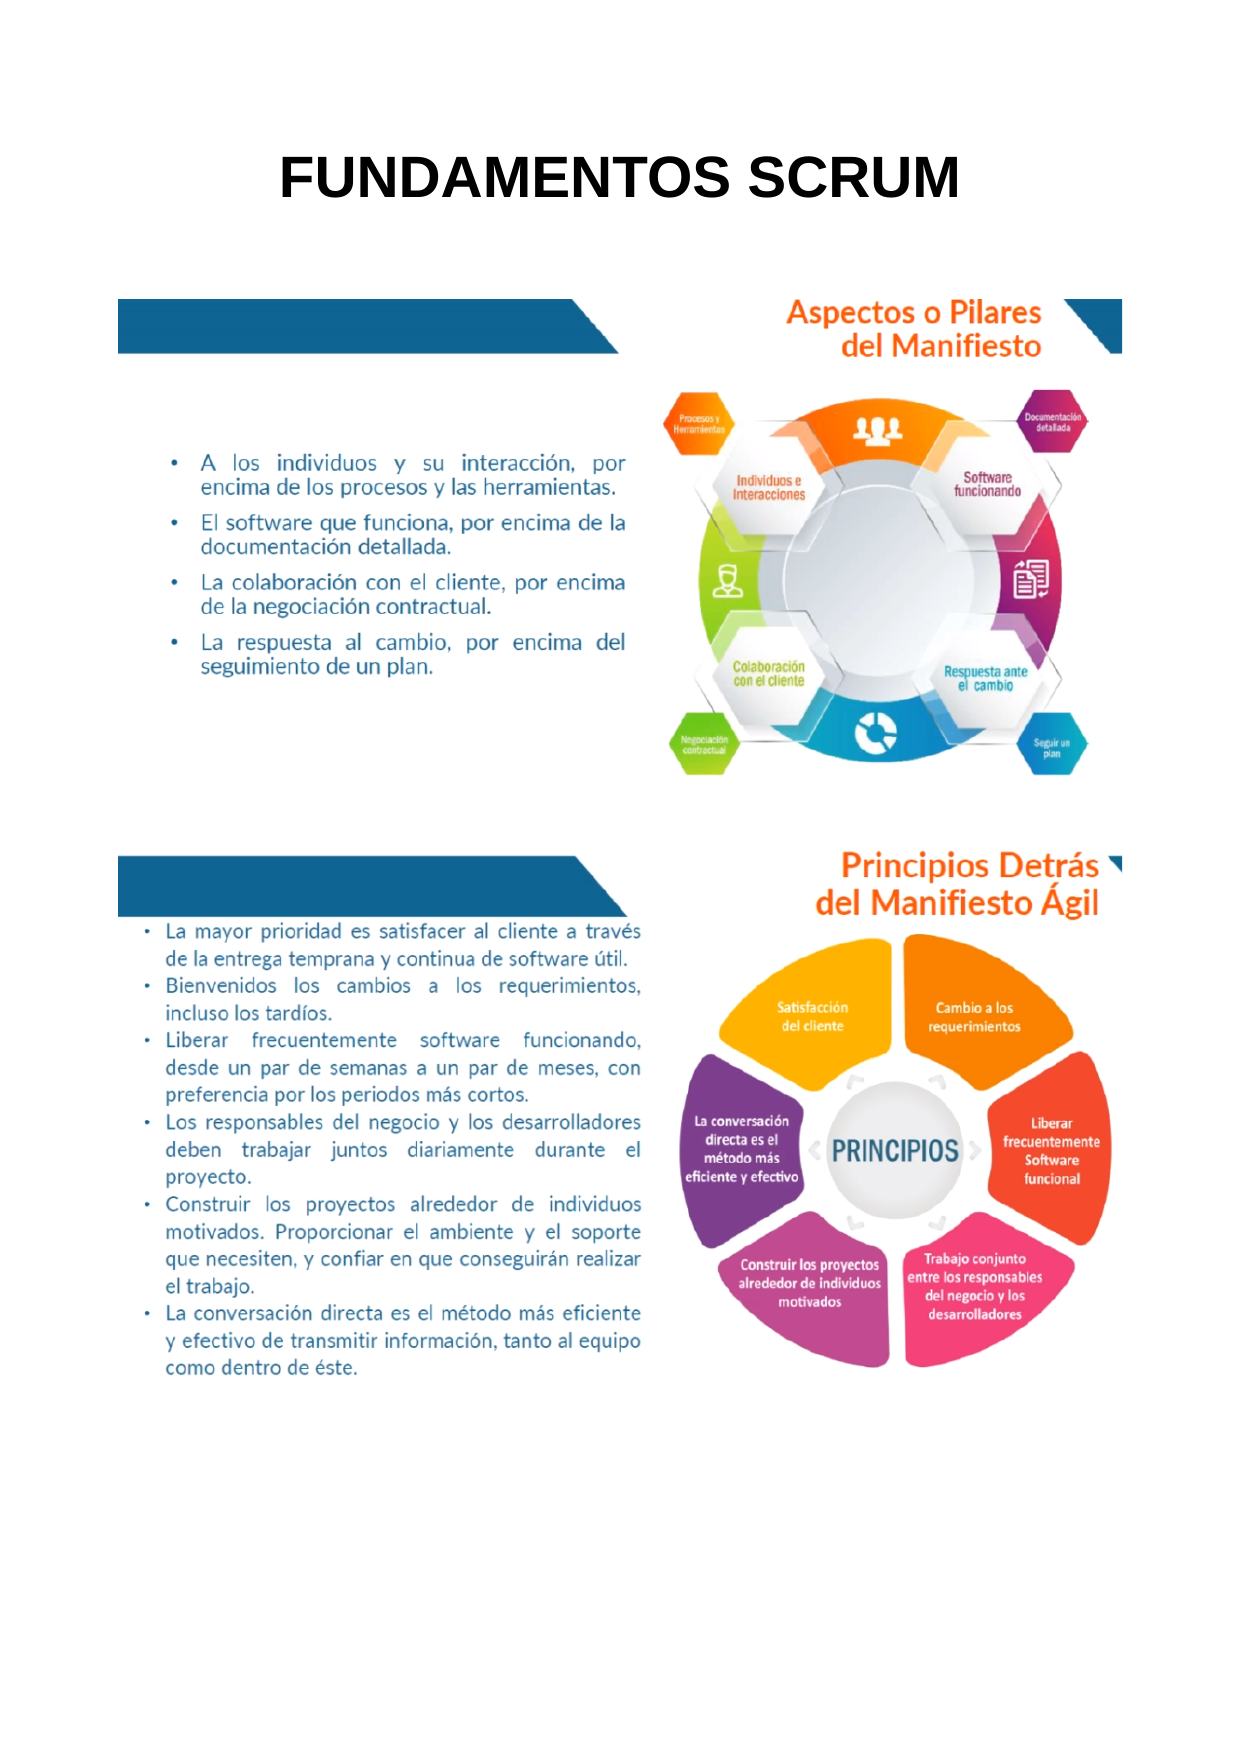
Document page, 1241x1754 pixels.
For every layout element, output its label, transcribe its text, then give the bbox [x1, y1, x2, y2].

picture [118, 299, 1123, 780]
title FUNDAMENTOS SCRUM [118, 143, 1122, 210]
picture [118, 848, 1123, 1382]
